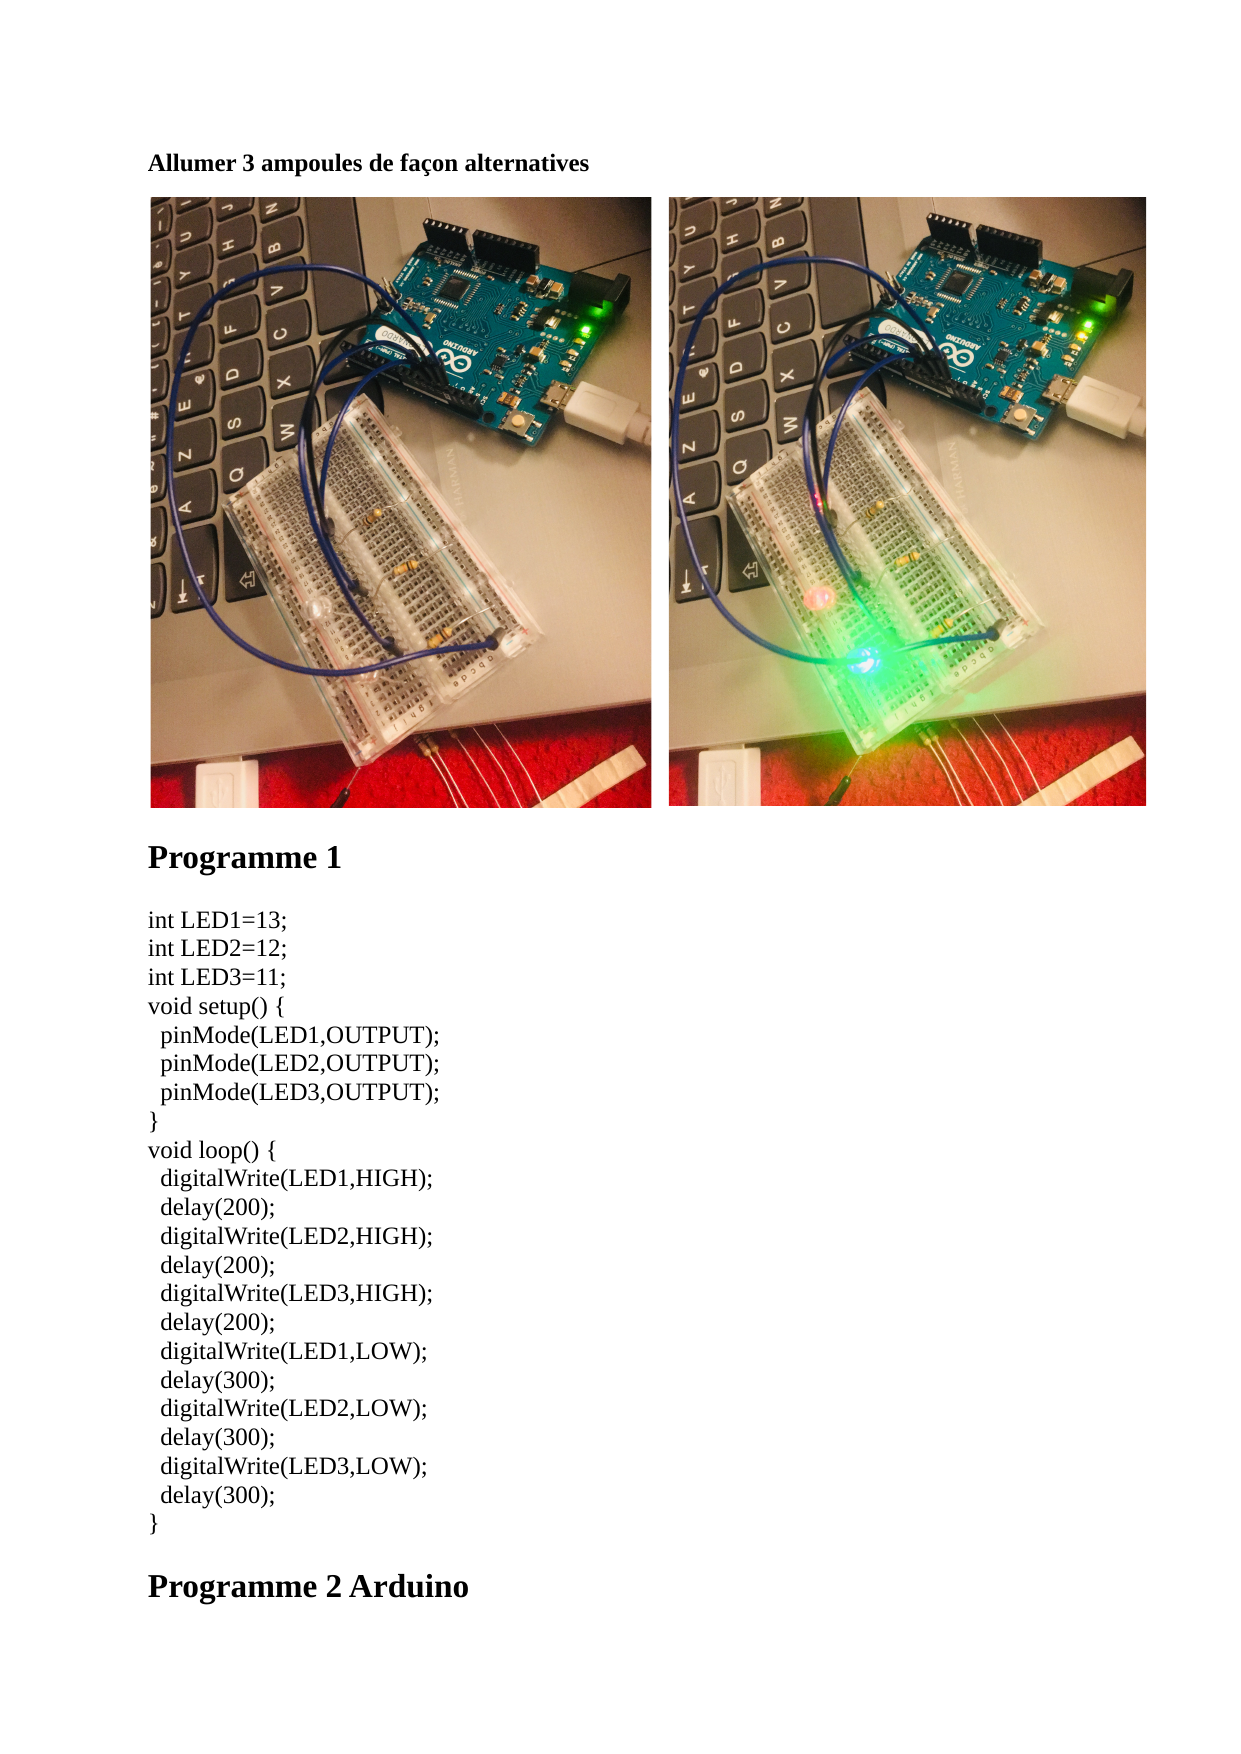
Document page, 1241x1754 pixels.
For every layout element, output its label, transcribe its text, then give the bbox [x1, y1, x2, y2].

text delay(300); [148, 1480, 1093, 1508]
text digitalWrite(LED3,LOW); [148, 1451, 1093, 1480]
text digitalWrite(LED1,LOW); [148, 1336, 1093, 1365]
text delay(200); [148, 1192, 1093, 1221]
text void setup() { [148, 991, 1093, 1020]
text digitalWrite(LED3,HIGH); [148, 1278, 1093, 1307]
text digitalWrite(LED2,LOW); [148, 1393, 1093, 1422]
text delay(200); [148, 1250, 1093, 1278]
text pinMode(LED2,OUTPUT); [148, 1048, 1093, 1077]
text int LED1=13; [148, 905, 1093, 933]
text Programme 1 [148, 838, 1093, 876]
text digitalWrite(LED1,HIGH); [148, 1163, 1093, 1192]
text void loop() { [148, 1135, 1093, 1163]
text } [148, 1508, 1093, 1537]
text delay(300); [148, 1422, 1093, 1451]
text pinMode(LED3,OUTPUT); [148, 1077, 1093, 1106]
text Programme 2 Arduino [148, 1566, 1093, 1604]
text } [148, 1106, 1093, 1135]
text Allumer 3 ampoules de façon alternatives [148, 148, 1093, 176]
text digitalWrite(LED2,HIGH); [148, 1221, 1093, 1250]
text int LED3=11; [148, 962, 1093, 991]
text int LED2=12; [148, 933, 1093, 962]
text delay(300); [148, 1365, 1093, 1393]
text pinMode(LED1,OUTPUT); [148, 1020, 1093, 1048]
text delay(200); [148, 1307, 1093, 1336]
